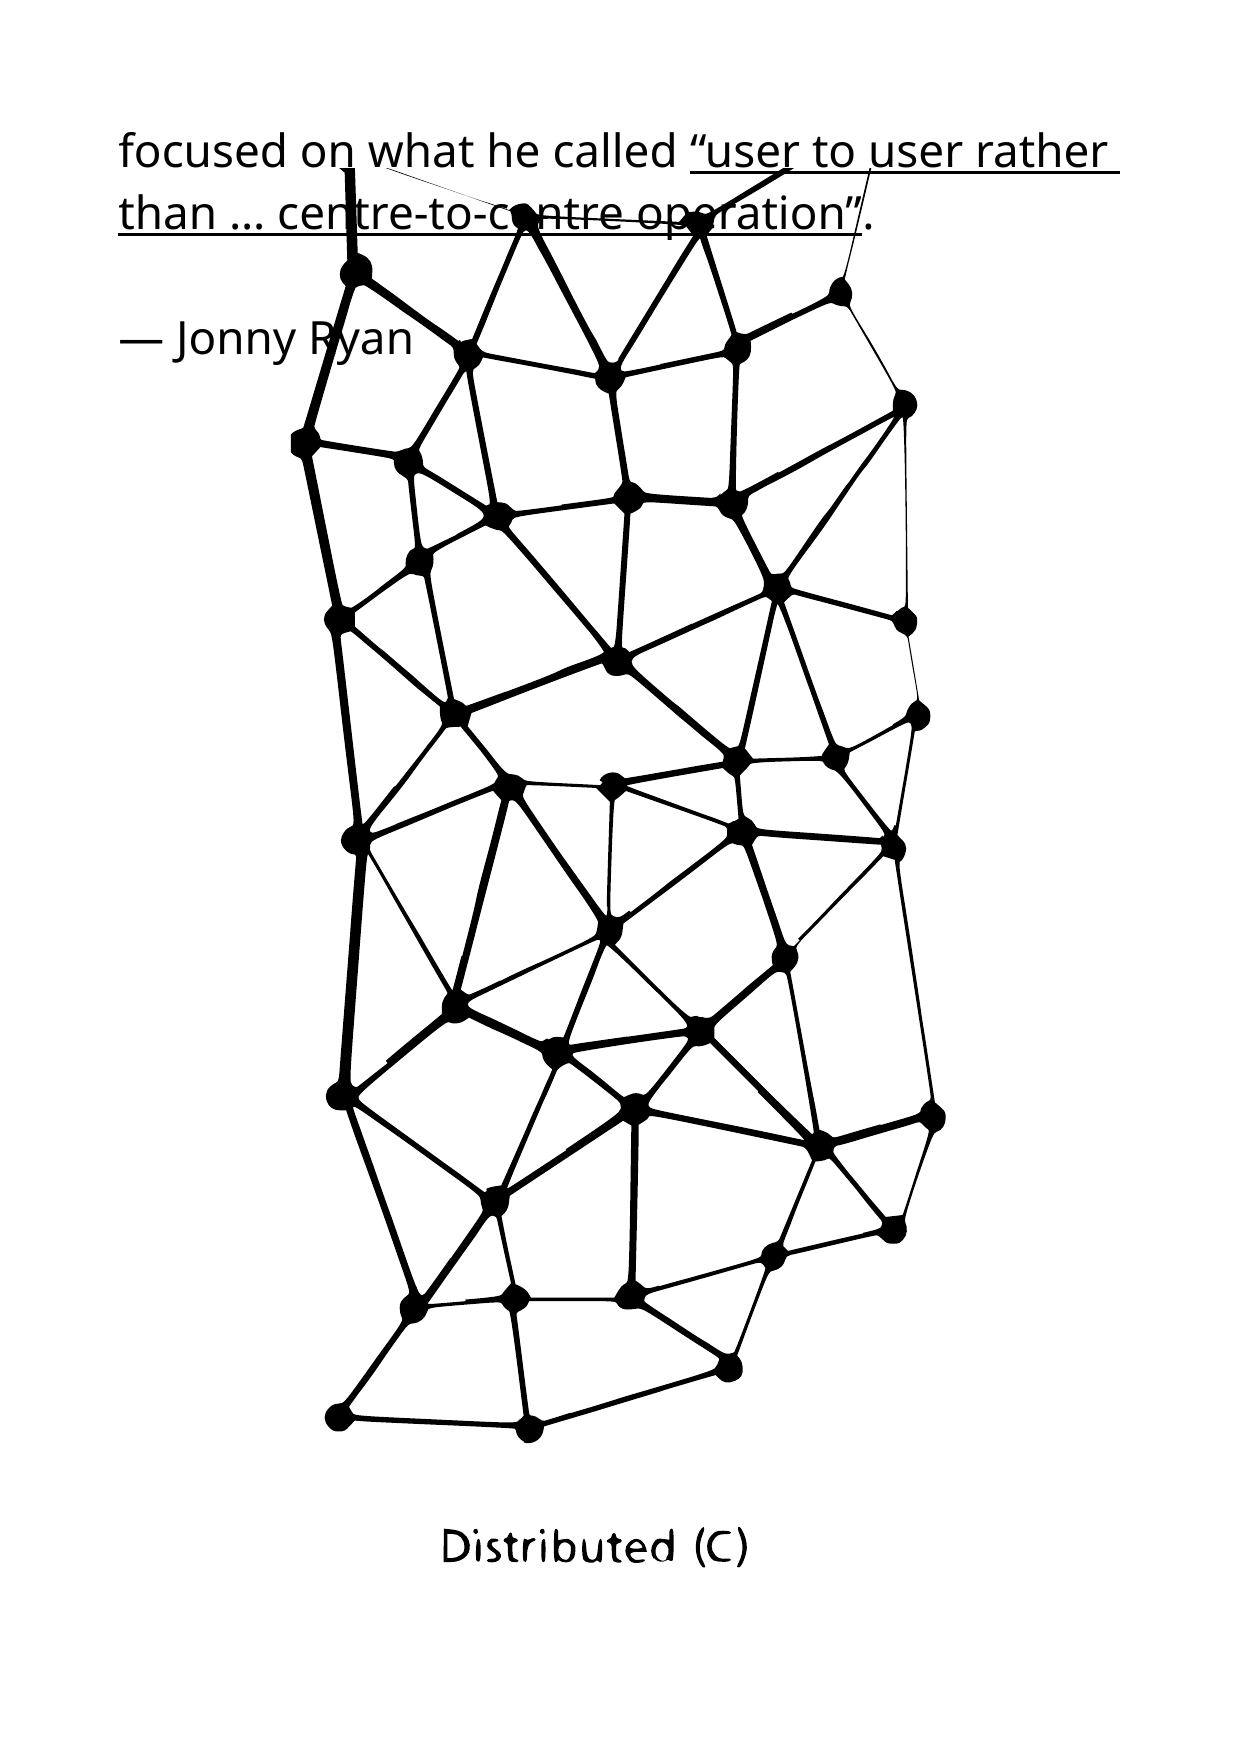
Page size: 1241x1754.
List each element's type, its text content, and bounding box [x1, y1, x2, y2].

text — Jonny Ryan [477, 305, 598, 368]
text — Jonny Ryan [851, 305, 1122, 368]
text — Jonny Ryan [674, 358, 732, 368]
text — Jonny Ryan [729, 305, 808, 333]
text — Jonny Ryan [118, 305, 339, 368]
text — Jonny Ryan [578, 305, 650, 362]
text — Jonny Ryan [410, 305, 485, 341]
text focused on what he called “user to user rather than … centre-to-centre operation”. [118, 118, 1122, 243]
text — Jonny Ryan [332, 305, 459, 368]
text — Jonny Ryan [740, 305, 882, 368]
text — Jonny Ryan [477, 358, 534, 368]
text — Jonny Ryan [621, 305, 731, 368]
